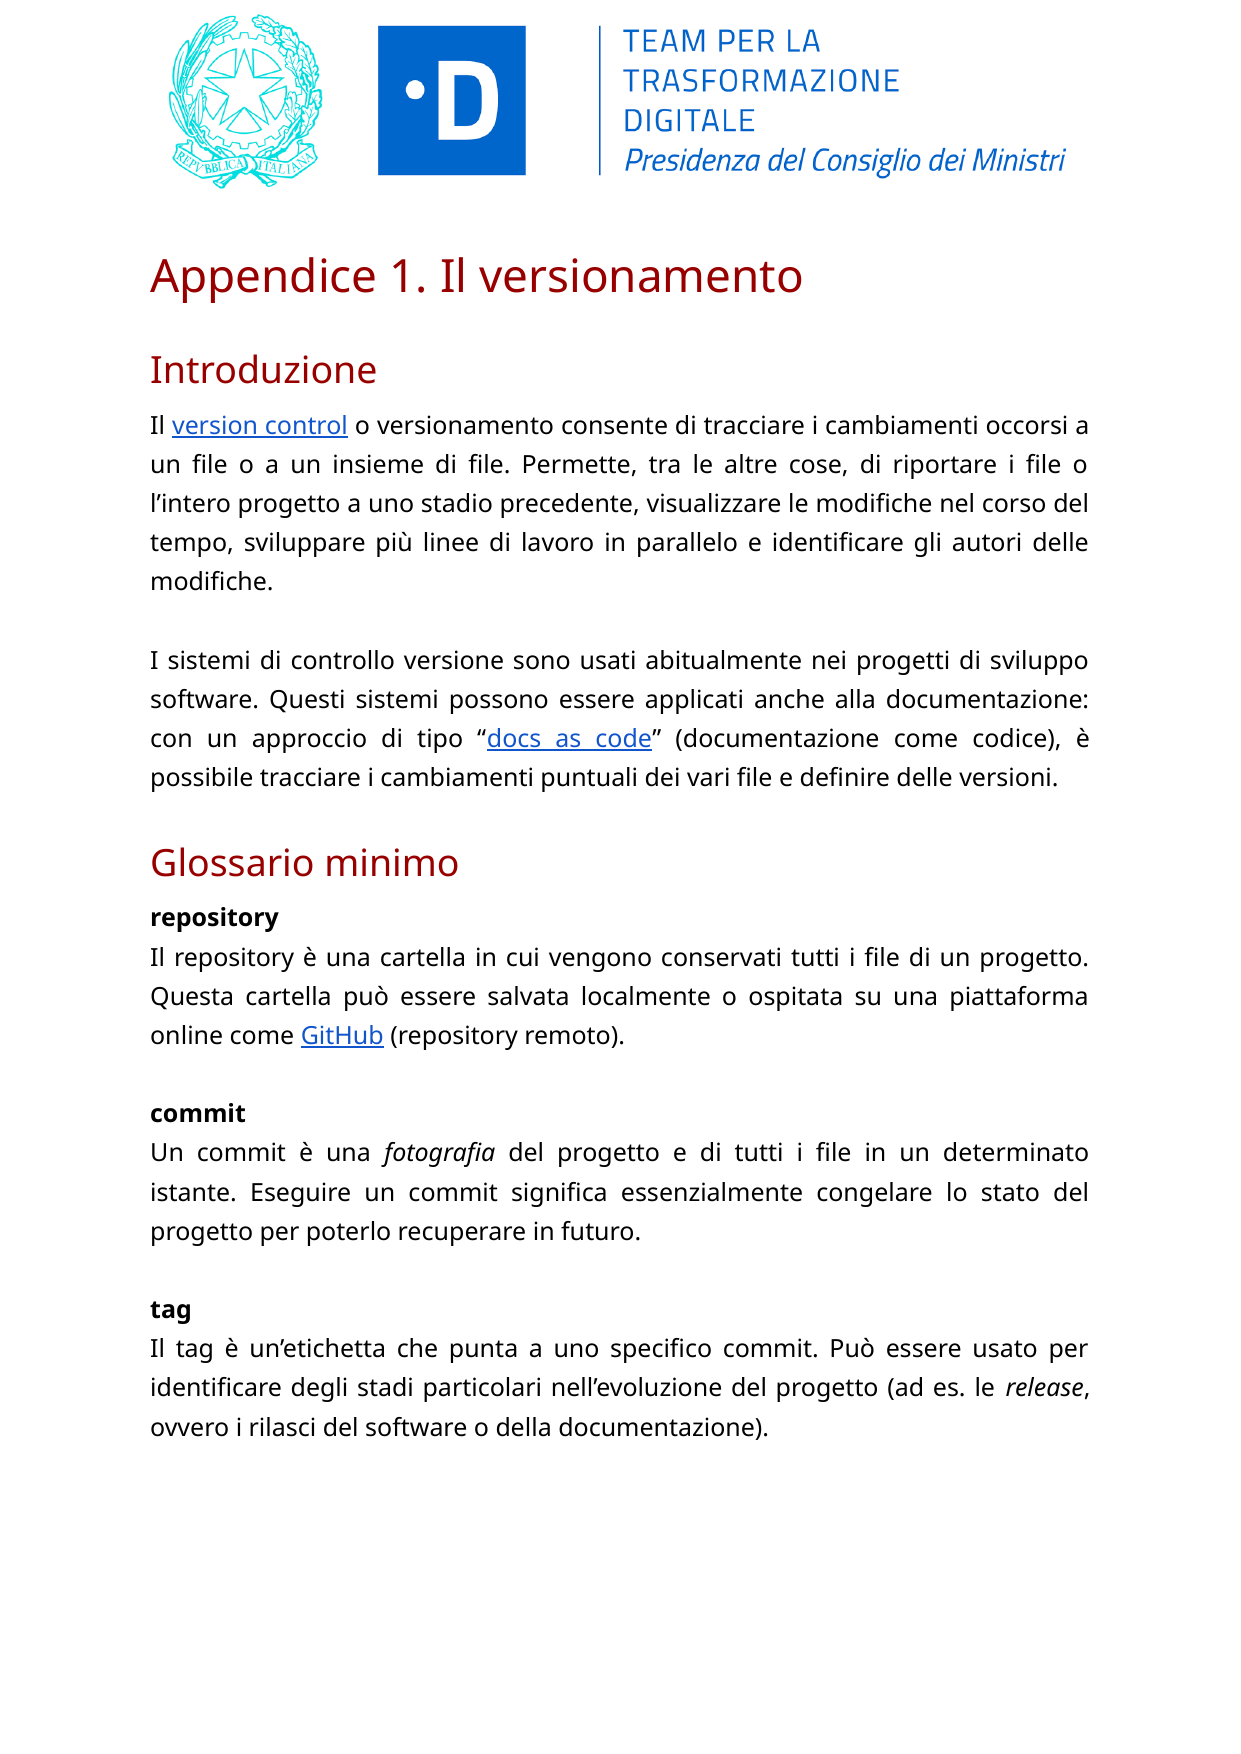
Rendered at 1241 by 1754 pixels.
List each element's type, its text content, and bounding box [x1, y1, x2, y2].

text repository [150, 900, 1090, 934]
picture [150, 0, 1091, 203]
text Il version control o versionamento consente di tracciare i cambiamenti occorsi a un file o a un insieme di file. Permette, tra le altre cose, di riportare i file o l’intero progetto a uno stadio precedente, visualizzare le modifiche nel corso del tempo, sviluppare più linee di lavoro in parallelo e identificare gli autori delle modifiche. [150, 407, 1090, 598]
text commit [150, 1096, 1090, 1130]
subtitle Glossario minimo [150, 837, 1090, 888]
text tag [150, 1292, 1090, 1326]
text I sistemi di controllo versione sono usati abitualmente nei progetti di sviluppo software. Questi sistemi possono essere applicati anche alla documentazione: con un approccio di tipo “docs as code” (documentazione come codice), è possibile tracciare i cambiamenti puntuali dei vari file e definire delle versioni. [150, 642, 1090, 794]
text Il repository è una cartella in cui vengono conservati tutti i file di un progetto. Questa cartella può essere salvata localmente o ospitata su una piattaforma online come GitHub (repository remoto). [150, 939, 1090, 1052]
subtitle Appendice 1. Il versionamento [150, 244, 1090, 306]
text Un commit è una fotografia del progetto e di tutti i file in un determinato istante. Eseguire un commit significa essenzialmente congelare lo stato del progetto per poterlo recuperare in futuro. [150, 1135, 1090, 1247]
text Il tag è un’etichetta che punta a uno specifico commit. Può essere usato per identificare degli stadi particolari nell’evoluzione del progetto (ad es. le release, ovvero i rilasci del software o della documentazione). [150, 1331, 1090, 1443]
subtitle Introduzione [150, 344, 1090, 395]
